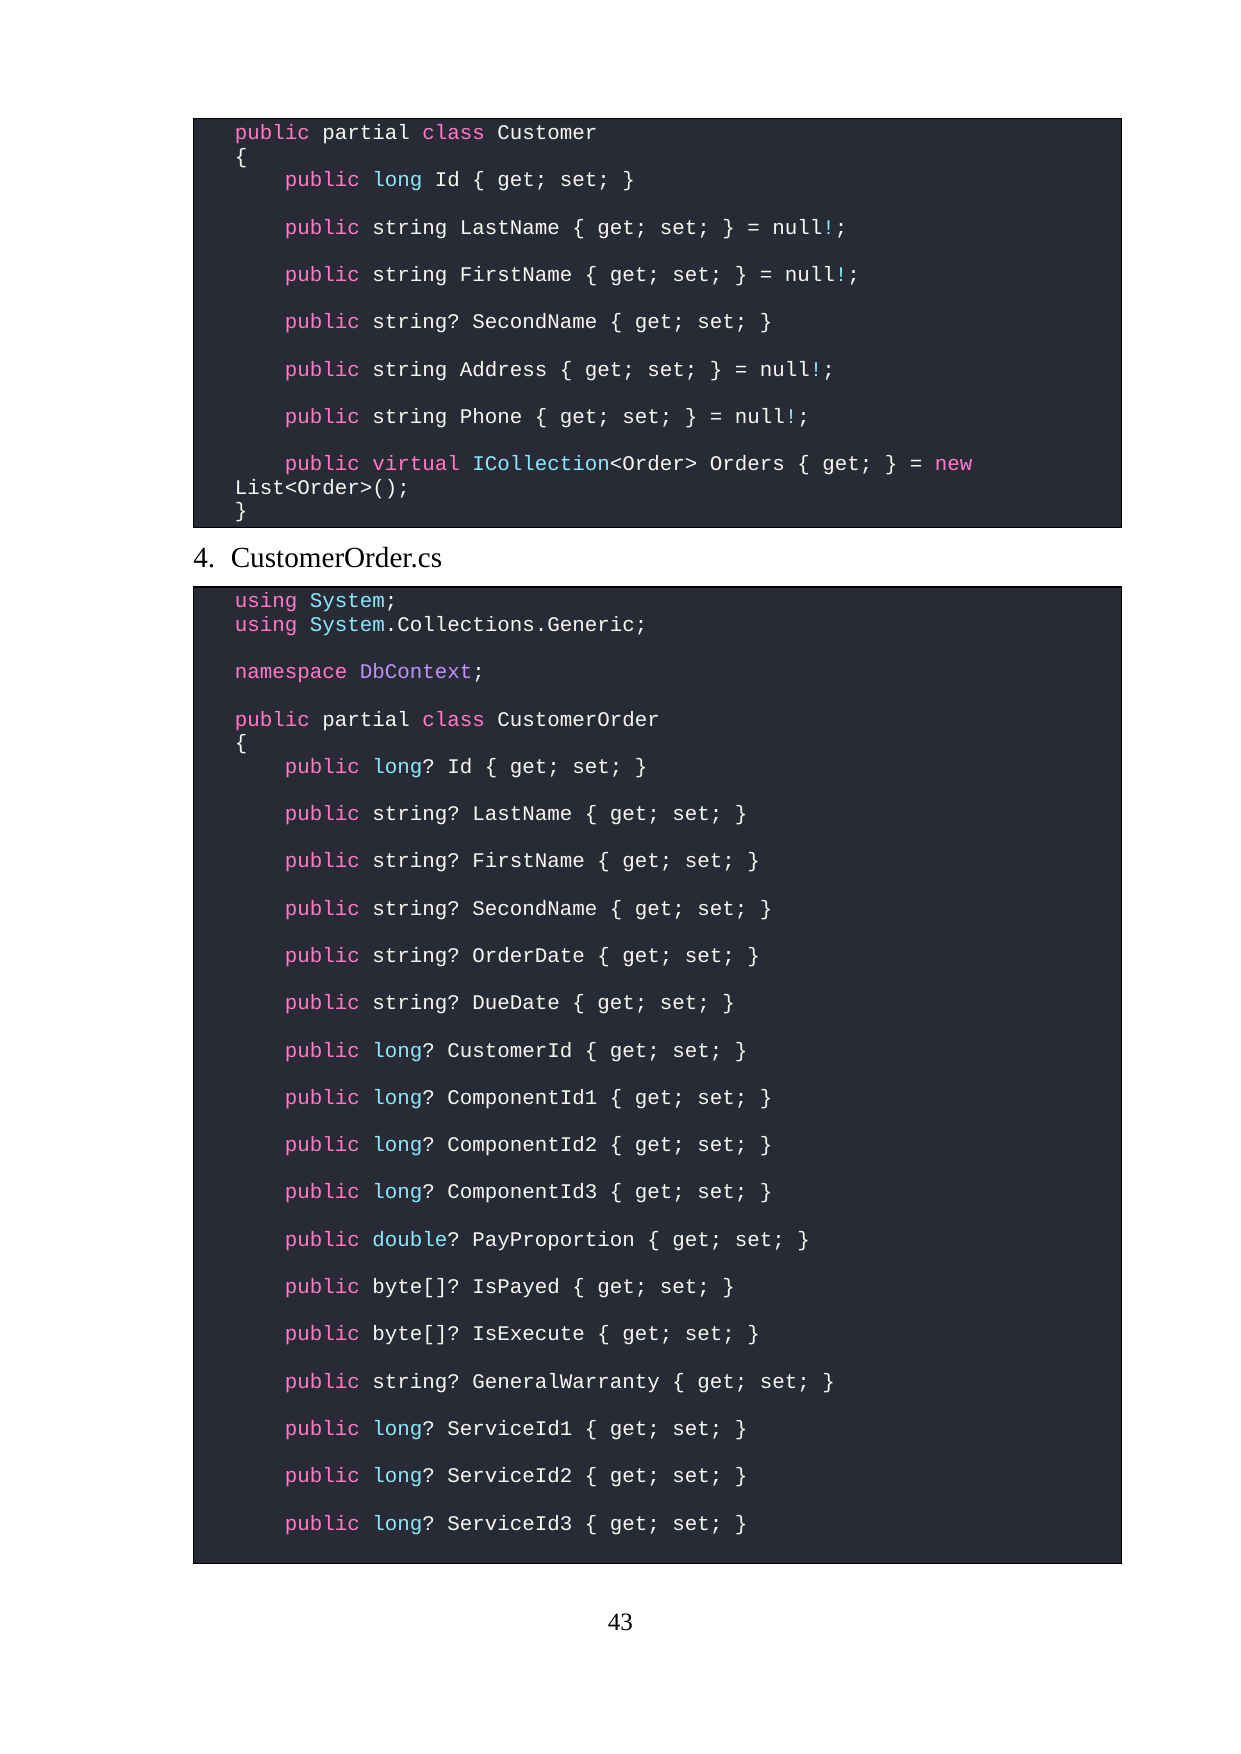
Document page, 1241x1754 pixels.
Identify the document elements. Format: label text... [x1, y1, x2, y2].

list public string? DueDate { get; set; } [194, 988, 1121, 1012]
list public string FirstName { get; set; } = null!; [194, 260, 1121, 284]
list using System; [194, 588, 1121, 610]
list public partial class Customer [194, 119, 1121, 142]
list public string? LastName { get; set; } [194, 799, 1121, 823]
list public byte[]? IsPayed { get; set; } [194, 1272, 1121, 1296]
list public string? SecondName { get; set; } [194, 894, 1121, 917]
list } [194, 496, 1121, 527]
list public double? PayProportion { get; set; } [194, 1225, 1121, 1248]
list public long Id { get; set; } [194, 165, 1121, 189]
list { [194, 728, 1121, 752]
list public long? ServiceId2 { get; set; } [194, 1461, 1121, 1485]
list public string Address { get; set; } = null!; [194, 354, 1121, 378]
list using System.Collections.Generic; [194, 610, 1121, 634]
list public string LastName { get; set; } = null!; [194, 213, 1121, 236]
list public string? GeneralWarranty { get; set; } [194, 1367, 1121, 1390]
list public long? ComponentId3 { get; set; } [194, 1178, 1121, 1201]
list public string? OrderDate { get; set; } [194, 941, 1121, 965]
list public partial class CustomerOrder [194, 705, 1121, 728]
list public string? SecondName { get; set; } [194, 307, 1121, 331]
list { [194, 142, 1121, 165]
list public long? Id { get; set; } [194, 752, 1121, 776]
list public long? ComponentId2 { get; set; } [194, 1130, 1121, 1154]
list public byte[]? IsExecute { get; set; } [194, 1319, 1121, 1343]
list namespace DbContext; [194, 657, 1121, 681]
list public long? ServiceId3 { get; set; } [194, 1509, 1121, 1532]
list public string Phone { get; set; } = null!; [194, 402, 1121, 426]
list public string? FirstName { get; set; } [194, 847, 1121, 870]
list public virtual ICollection<Order> Orders { get; } = new List<Order>(); [194, 449, 1121, 496]
list public long? ComponentId1 { get; set; } [194, 1083, 1121, 1107]
list CustomerOrder.cs [193, 540, 1122, 574]
list public long? CustomerId { get; set; } [194, 1036, 1121, 1059]
list public long? ServiceId1 { get; set; } [194, 1414, 1121, 1438]
